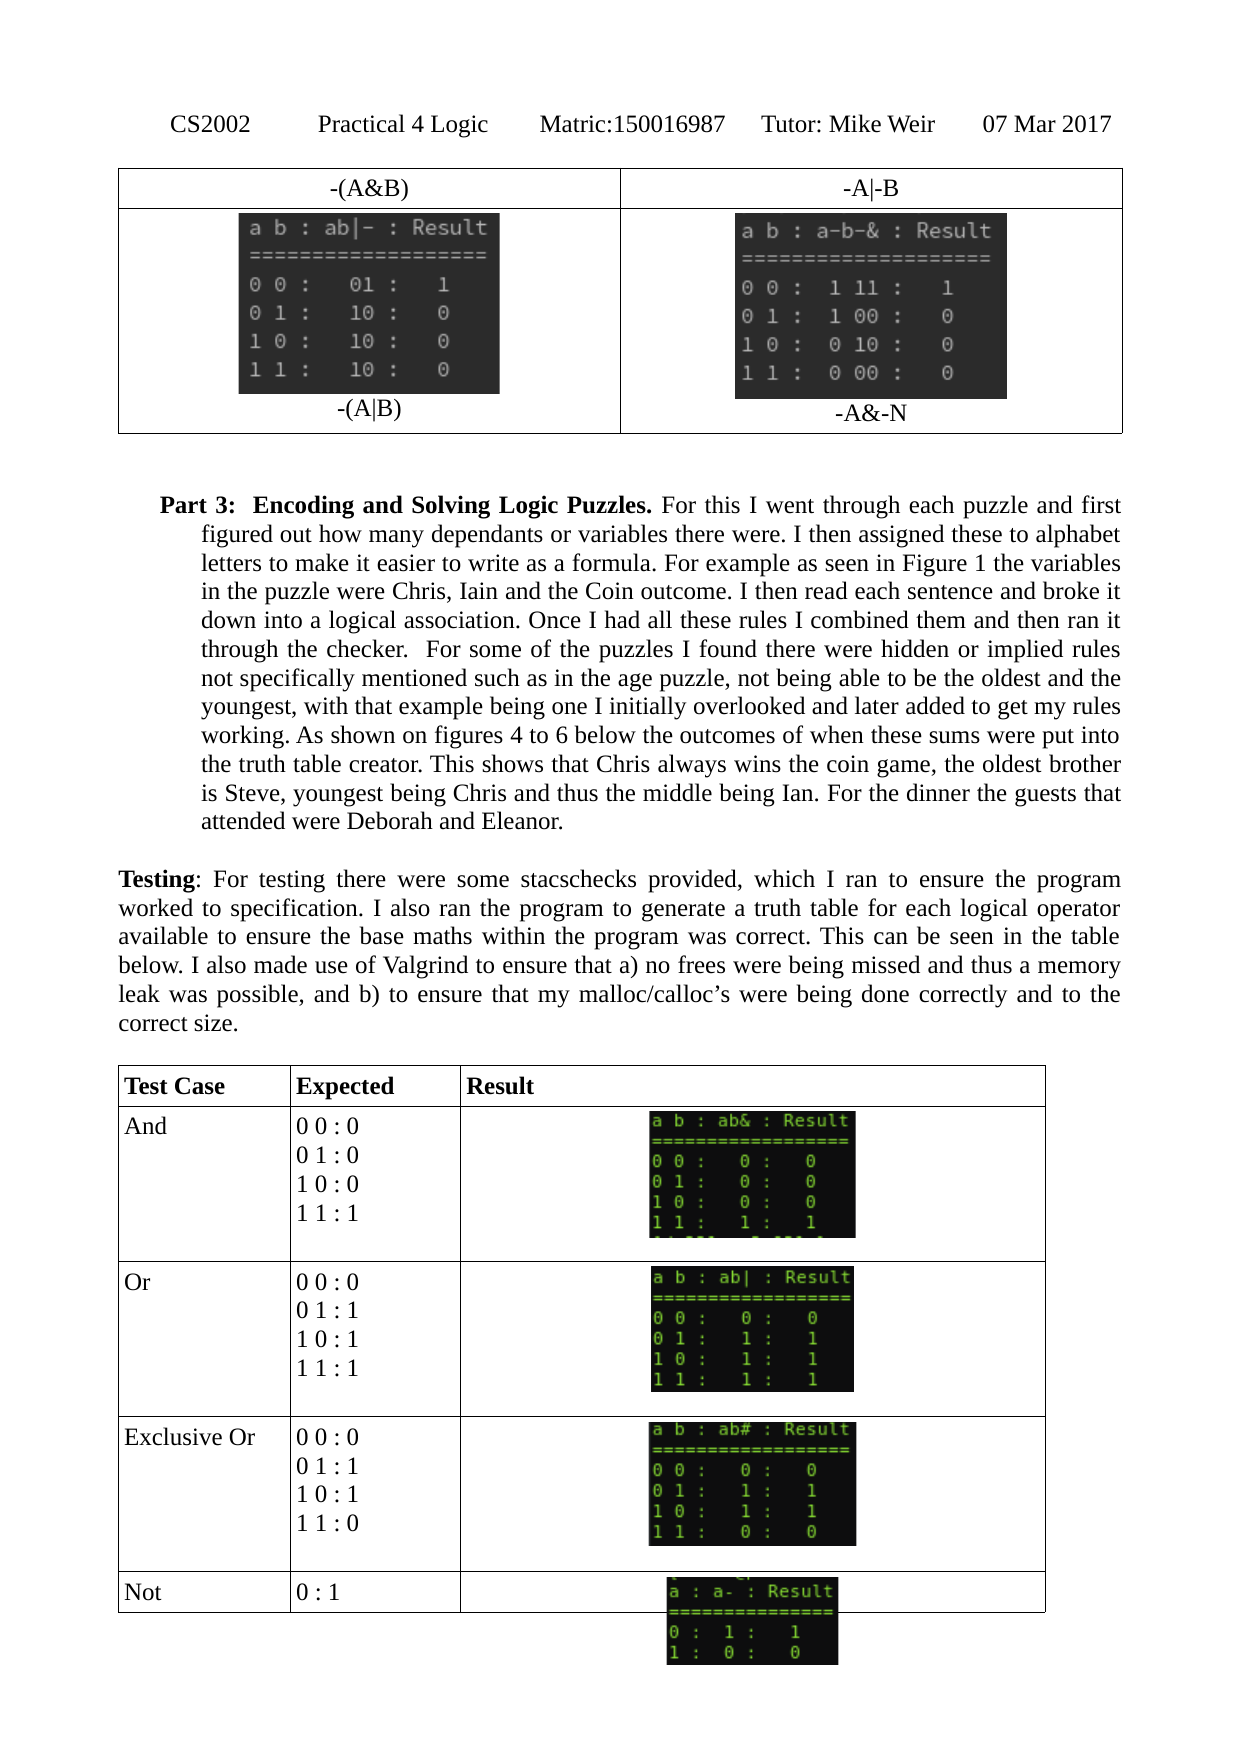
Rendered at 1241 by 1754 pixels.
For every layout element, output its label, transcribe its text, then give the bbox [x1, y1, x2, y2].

table_cell Not [119, 1572, 290, 1612]
picture [238, 213, 500, 394]
picture [649, 1111, 856, 1238]
table_header Result [461, 1066, 1045, 1106]
table_header Test Case [119, 1066, 290, 1106]
picture [735, 213, 1007, 399]
table_cell Or [119, 1262, 290, 1416]
table_cell 0 0 : 0 0 1 : 1 1 0 : 1 1 1 : 0 [291, 1417, 460, 1571]
table_cell [461, 1107, 1045, 1261]
table_cell And [119, 1107, 290, 1261]
table_cell [461, 1417, 1045, 1571]
table_cell [461, 1572, 1045, 1612]
picture [666, 1577, 839, 1665]
table_cell -(A&B) [119, 169, 620, 208]
table_cell -A&-N [621, 209, 1122, 433]
table_cell [461, 1262, 1045, 1416]
table_cell -A|-B [621, 169, 1122, 208]
picture [648, 1422, 857, 1546]
table_cell Exclusive Or [119, 1417, 290, 1571]
text Part 3: Encoding and Solving Logic Puzzles. For this I went through each puzzle and first figured out how many dependants or variables there were. I then assigned these to alphabet letters to make it easier to write as a formula. For example as seen in Figure 1 the variables in the puzzle were Chris, Iain and the Coin outcome. I then read each sentence and broke it down into a logical association. Once I had all these rules I combined them and then ran it through the checker. For some of the puzzles I found there were hidden or implied rules not specifically mentioned such as in the age puzzle, not being able to be the oldest and the youngest, with that example being one I initially overlooked and later added to get my rules working. As shown on figures 4 to 6 below the outcomes of when these sums were put into the truth table creator. This shows that Chris always wins the coin game, the oldest brother is Steve, youngest being Chris and thus the middle being Ian. For the dinner the guests that attended were Deborah and Eleanor. [159, 490, 1122, 835]
picture [651, 1266, 854, 1392]
table_cell -(A|B) [119, 209, 620, 433]
table_header Expected [291, 1066, 460, 1106]
text Testing: For testing there were some stacschecks provided, which I ran to ensure the program worked to specification. I also ran the program to generate a truth table for each logical operator available to ensure the base maths within the program was correct. This can be seen in the table below. I also made use of Valgrind to ensure that a) no frees were being missed and thus a memory leak was possible, and b) to ensure that my malloc/calloc’s were being done correctly and to the correct size. [118, 864, 1122, 1036]
table_cell 0 0 : 0 0 1 : 0 1 0 : 0 1 1 : 1 [291, 1107, 460, 1261]
table_cell 0 : 1 [291, 1572, 460, 1612]
table_cell 0 0 : 0 0 1 : 1 1 0 : 1 1 1 : 1 [291, 1262, 460, 1416]
